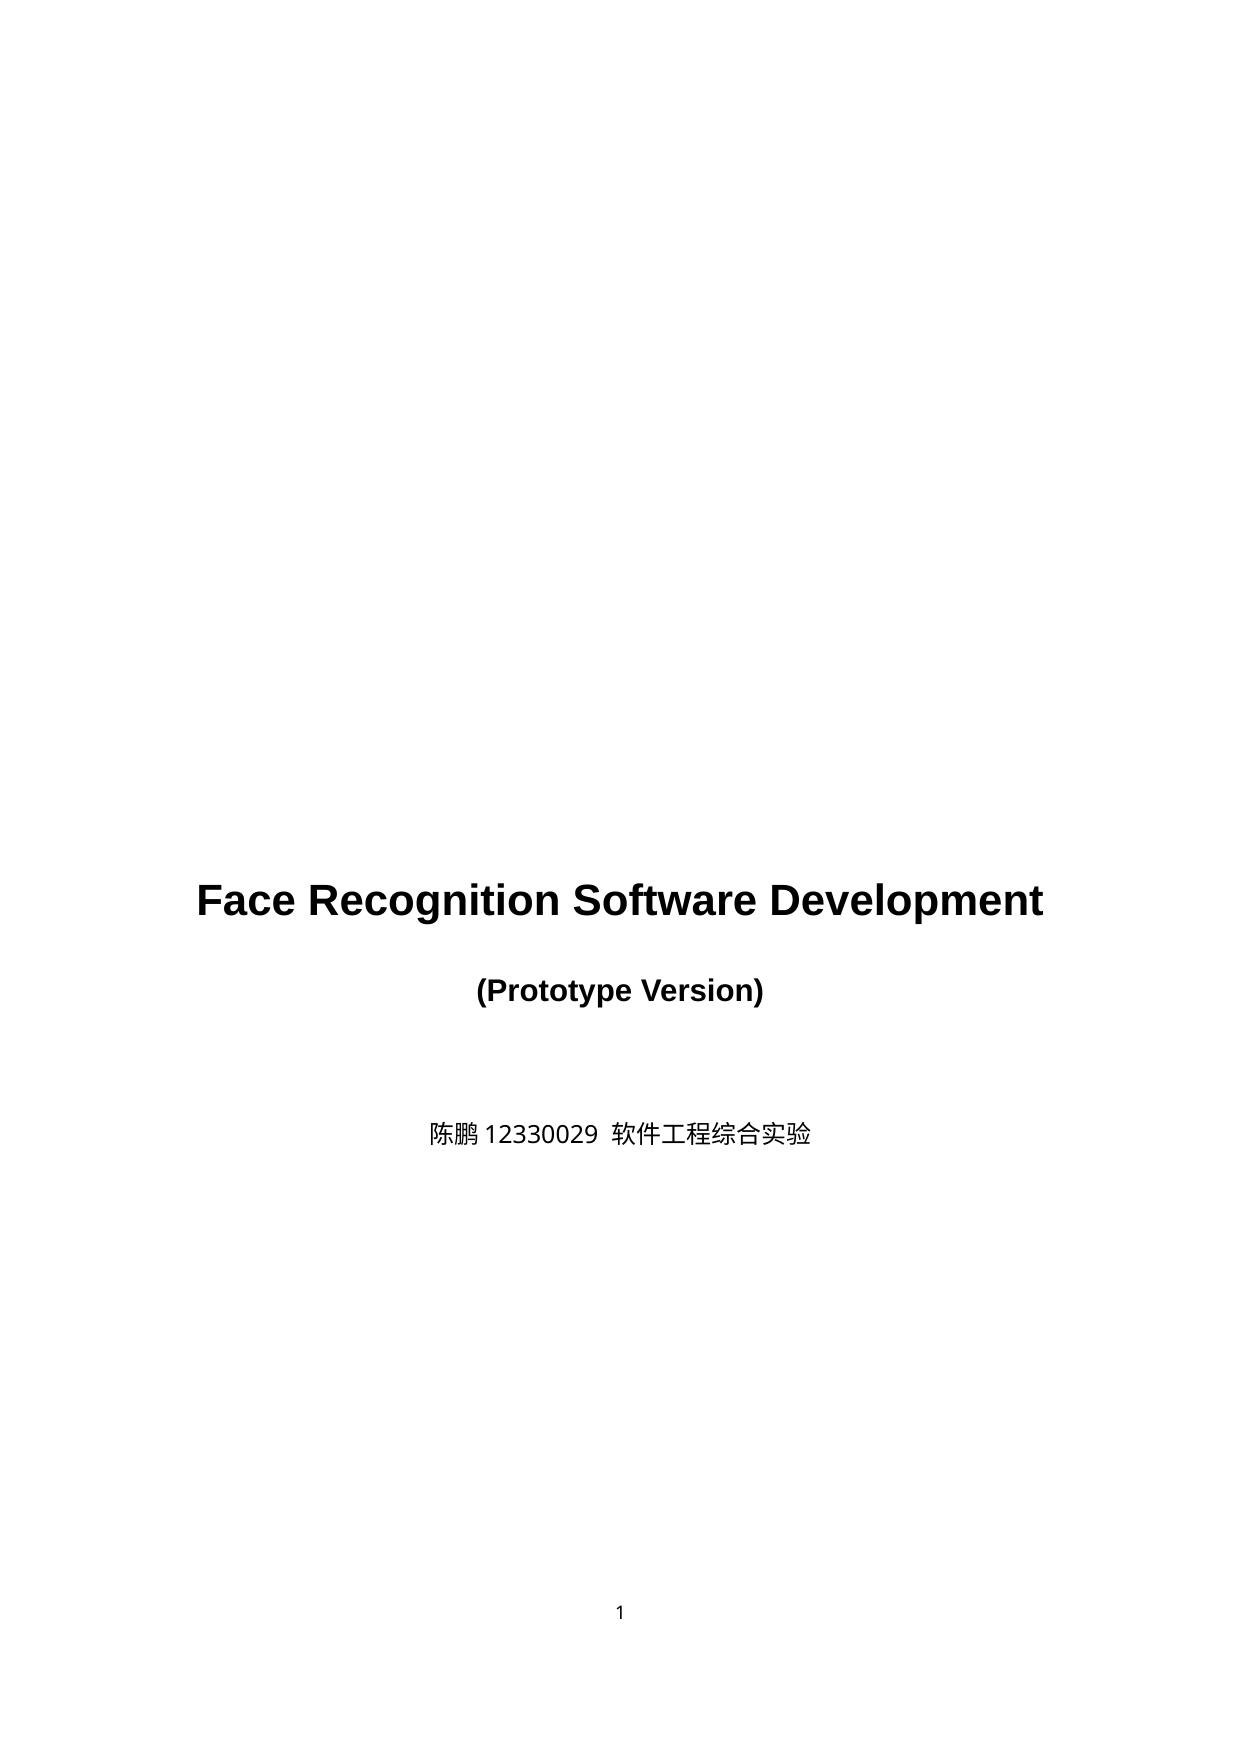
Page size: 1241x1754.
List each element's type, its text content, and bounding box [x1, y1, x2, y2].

text 陈鹏12330029 软件工程综合实验 [187, 1100, 1053, 1165]
title Face Recognition Software Development [187, 867, 1053, 932]
title (Prototype Version) [187, 957, 1053, 1022]
